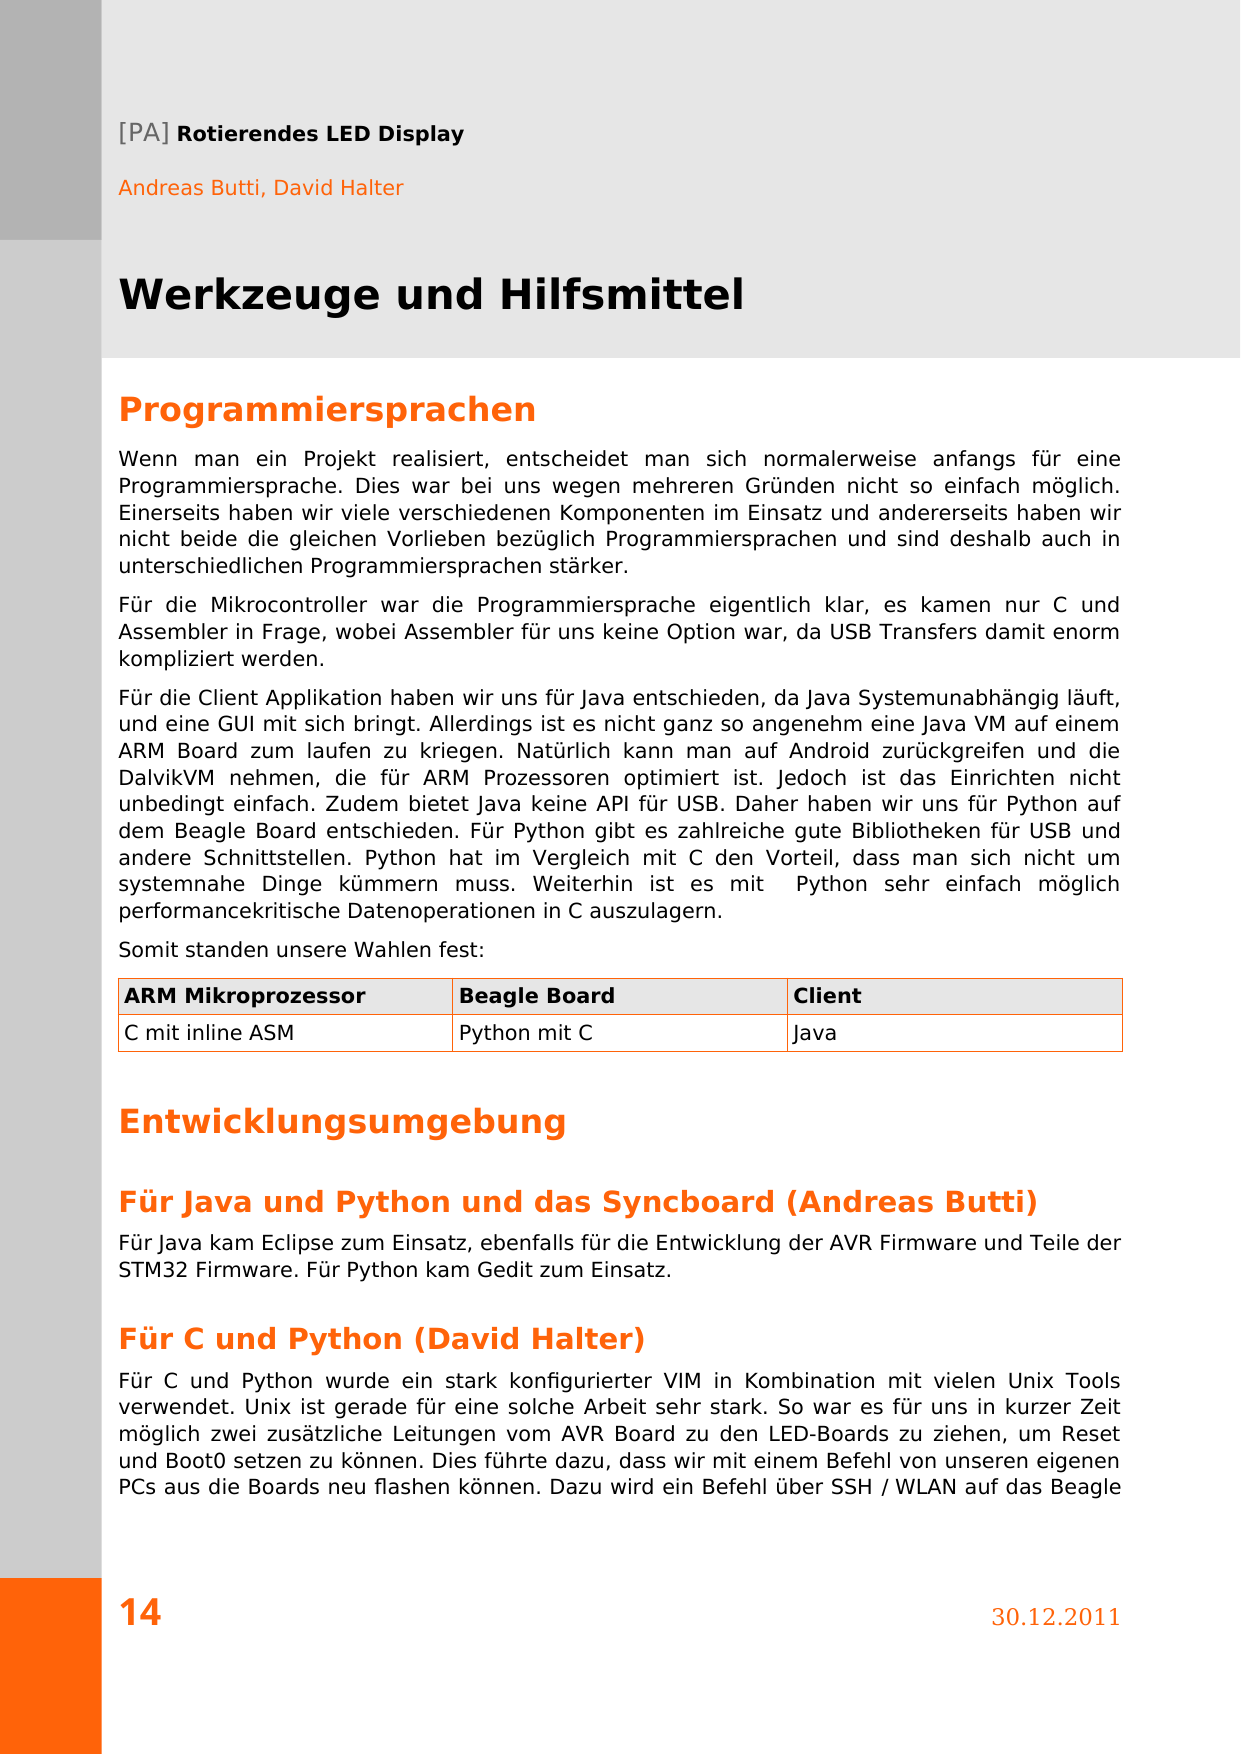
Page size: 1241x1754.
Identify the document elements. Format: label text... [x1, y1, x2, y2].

table_header ARM Mikroprozessor [119, 979, 452, 1014]
text Wenn man ein Projekt realisiert, entscheidet man sich normalerweise anfangs für eine Programmiersprache. Dies war bei uns wegen mehreren Gründen nicht so einfach möglich. Einerseits haben wir viele verschiedenen Komponenten im Einsatz und andererseits haben wir nicht beide die gleichen Vorlieben bezüglich Programmiersprachen und sind deshalb auch in unterschiedlichen Programmiersprachen stärker. [118, 447, 1122, 578]
table_header Client [788, 979, 1122, 1014]
subtitle Entwicklungsumgebung [118, 1103, 1122, 1142]
subtitle Für C und Python (David Halter) [118, 1322, 1122, 1356]
table_cell Python mit C [453, 1015, 787, 1051]
text Für C und Python wurde ein stark konfigurierter VIM in Kombination mit vielen Unix Tools verwendet. Unix ist gerade für eine solche Arbeit sehr stark. So war es für uns in kurzer Zeit möglich zwei zusätzliche Leitungen vom AVR Board zu den LED-Boards zu ziehen, um Reset und Boot0 setzen zu können. Dies führte dazu, dass wir mit einem Befehl von unseren eigenen PCs aus die Boards neu flashen können. Dazu wird ein Befehl über SSH / WLAN auf das Beagle [118, 1369, 1122, 1499]
text Für Java kam Eclipse zum Einsatz, ebenfalls für die Entwicklung der AVR Firmware und Teile der STM32 Firmware. Für Python kam Gedit zum Einsatz. [118, 1231, 1122, 1282]
table_cell Java [788, 1015, 1122, 1051]
table_header Beagle Board [453, 979, 787, 1014]
text Für die Mikrocontroller war die Programmiersprache eigentlich klar, es kamen nur C und Assembler in Frage, wobei Assembler für uns keine Option war, da USB Transfers damit enorm kompliziert werden. [118, 593, 1122, 671]
subtitle Für Java und Python und das Syncboard (Andreas Butti) [118, 1185, 1122, 1219]
text Somit standen unsere Wahlen fest: [118, 938, 1122, 962]
text Für die Client Applikation haben wir uns für Java entschieden, da Java Systemunabhängig läuft, und eine GUI mit sich bringt. Allerdings ist es nicht ganz so angenehm eine Java VM auf einem ARM Board zum laufen zu kriegen. Natürlich kann man auf Android zurückgreifen und die DalvikVM nehmen, die für ARM Prozessoren optimiert ist. Jedoch ist das Einrichten nicht unbedingt einfach. Zudem bietet Java keine API für USB. Daher haben wir uns für Python auf dem Beagle Board entschieden. Für Python gibt es zahlreiche gute Bibliotheken für USB und andere Schnittstellen. Python hat im Vergleich mit C den Vorteil, dass man sich nicht um systemnahe Dinge kümmern muss. Weiterhin ist es mit Python sehr einfach möglich performancekritische Datenoperationen in C auszulagern. [118, 686, 1122, 923]
table_cell C mit inline ASM [119, 1015, 452, 1051]
subtitle Programmiersprachen [118, 390, 1122, 429]
